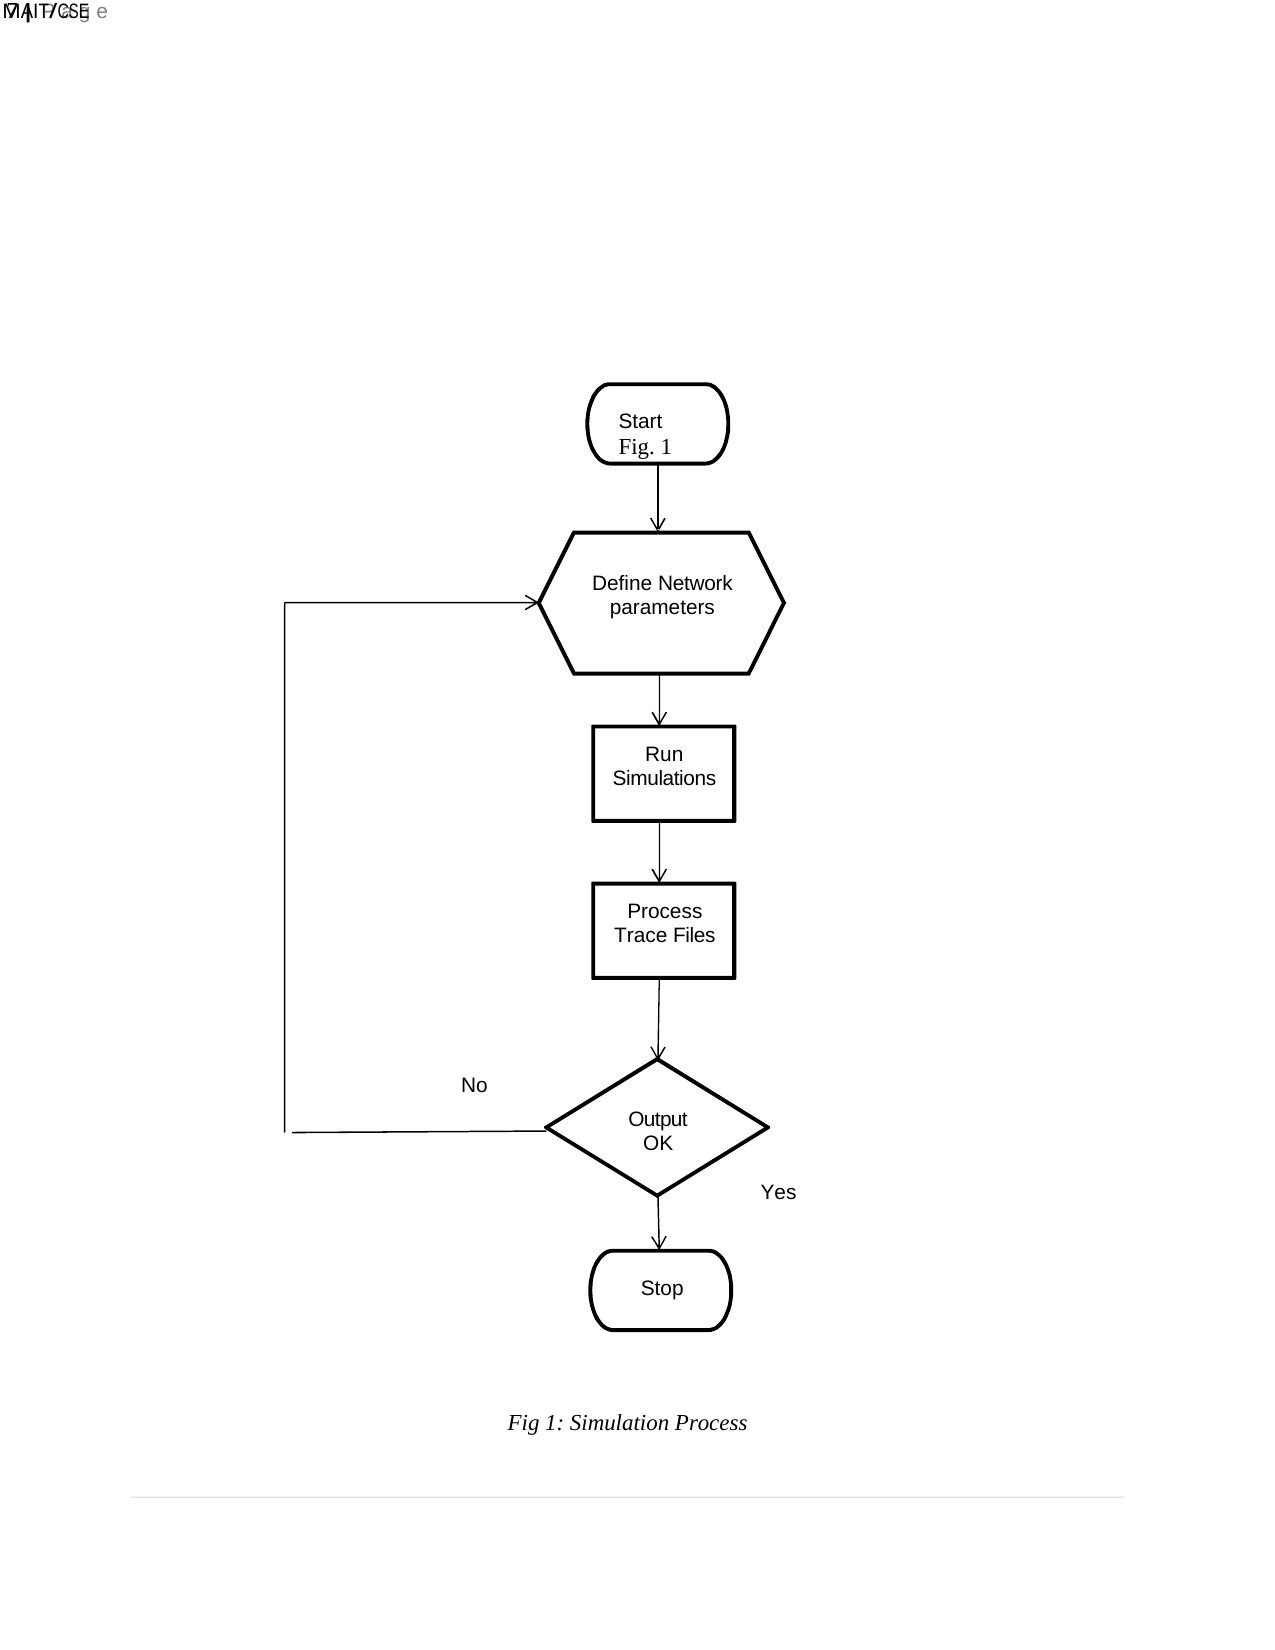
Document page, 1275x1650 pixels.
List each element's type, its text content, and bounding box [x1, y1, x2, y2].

text Fig 1: Simulation Process [347, 1408, 907, 1435]
